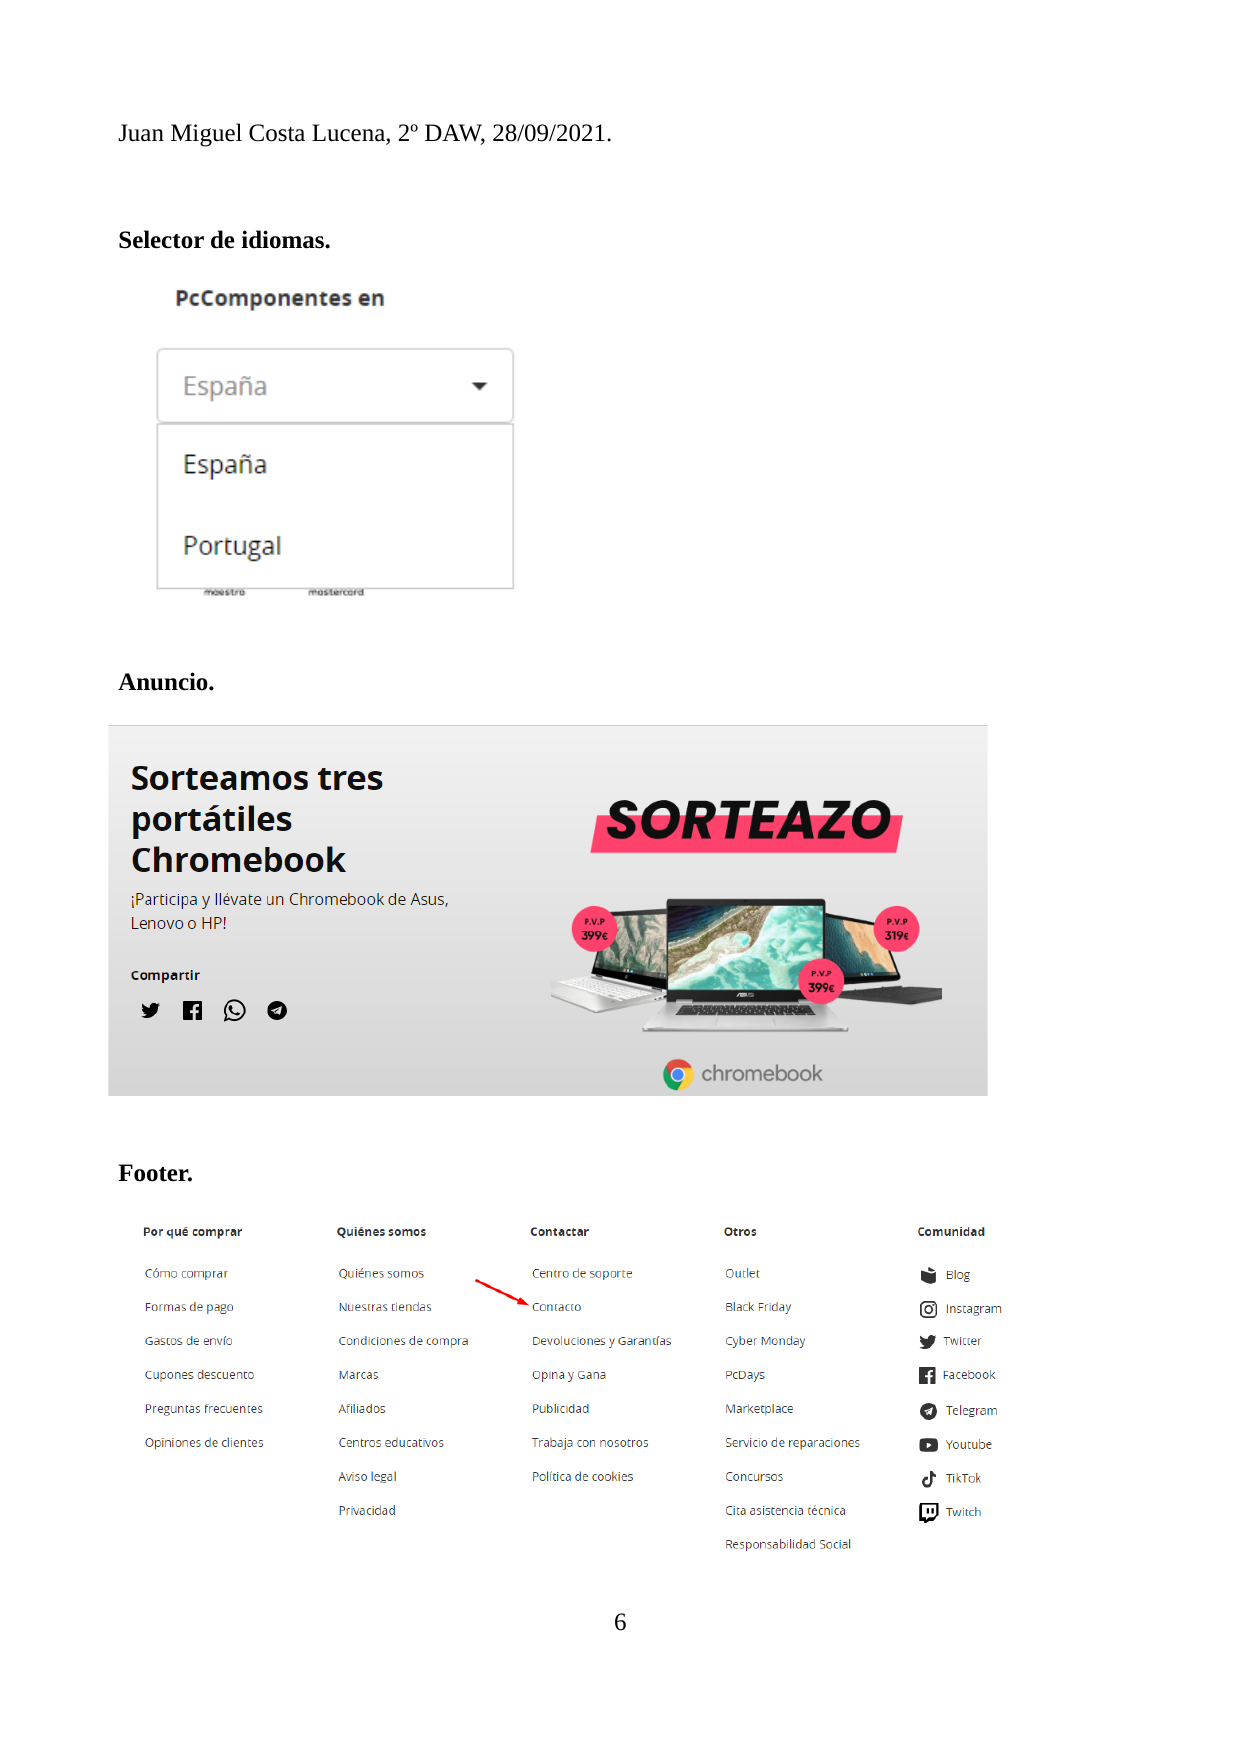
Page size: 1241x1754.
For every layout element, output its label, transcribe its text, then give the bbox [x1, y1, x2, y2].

picture [117, 267, 530, 613]
picture [108, 725, 988, 1096]
picture [111, 1205, 1018, 1560]
text Selector de idiomas. [118, 225, 1122, 254]
text Anuncio. [118, 667, 1122, 696]
text Footer. [118, 1158, 1122, 1186]
